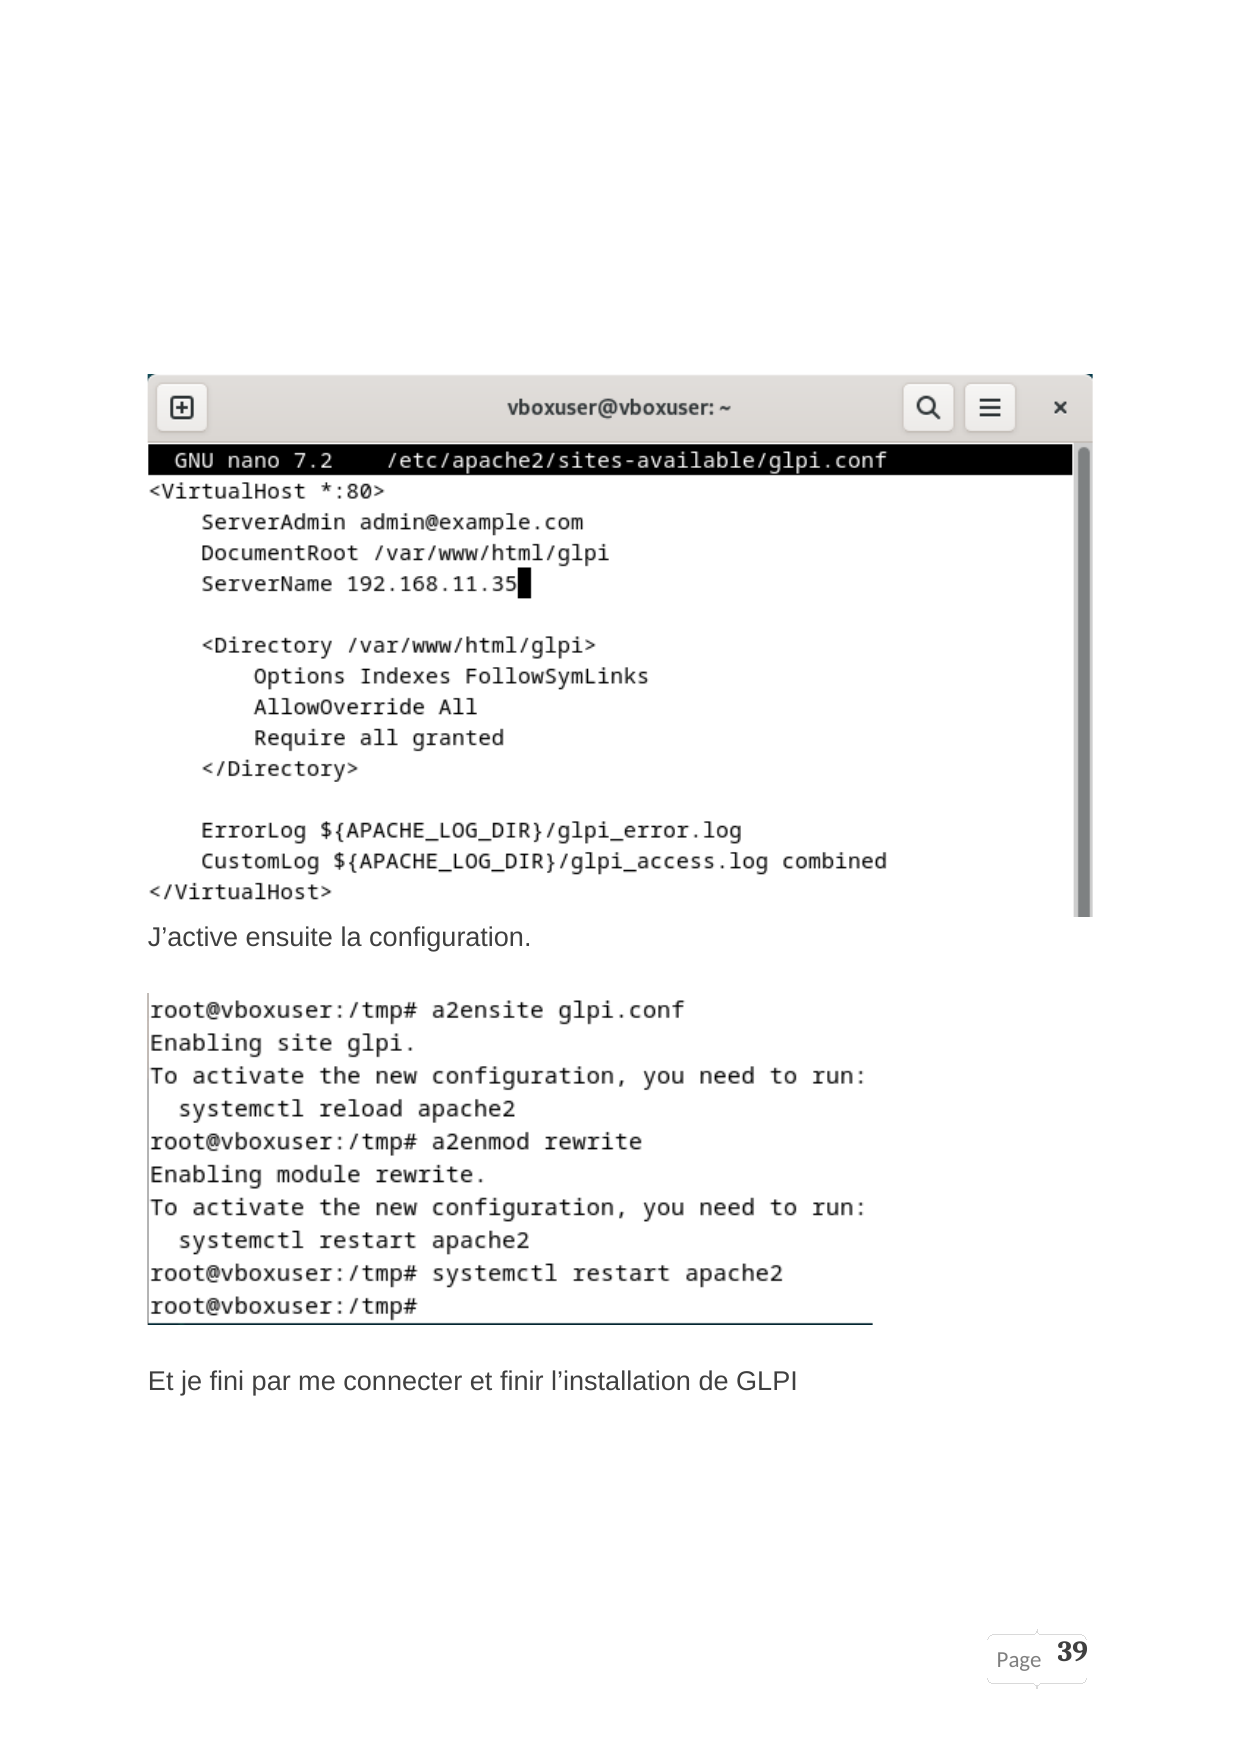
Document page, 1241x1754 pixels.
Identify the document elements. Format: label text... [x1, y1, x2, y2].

picture [147, 374, 1093, 917]
text J’active ensuite la configuration. Et je fini par me connecter et finir l’installation de GLPI [148, 917, 1093, 1576]
text [148, 148, 1093, 374]
picture [147, 993, 873, 1325]
